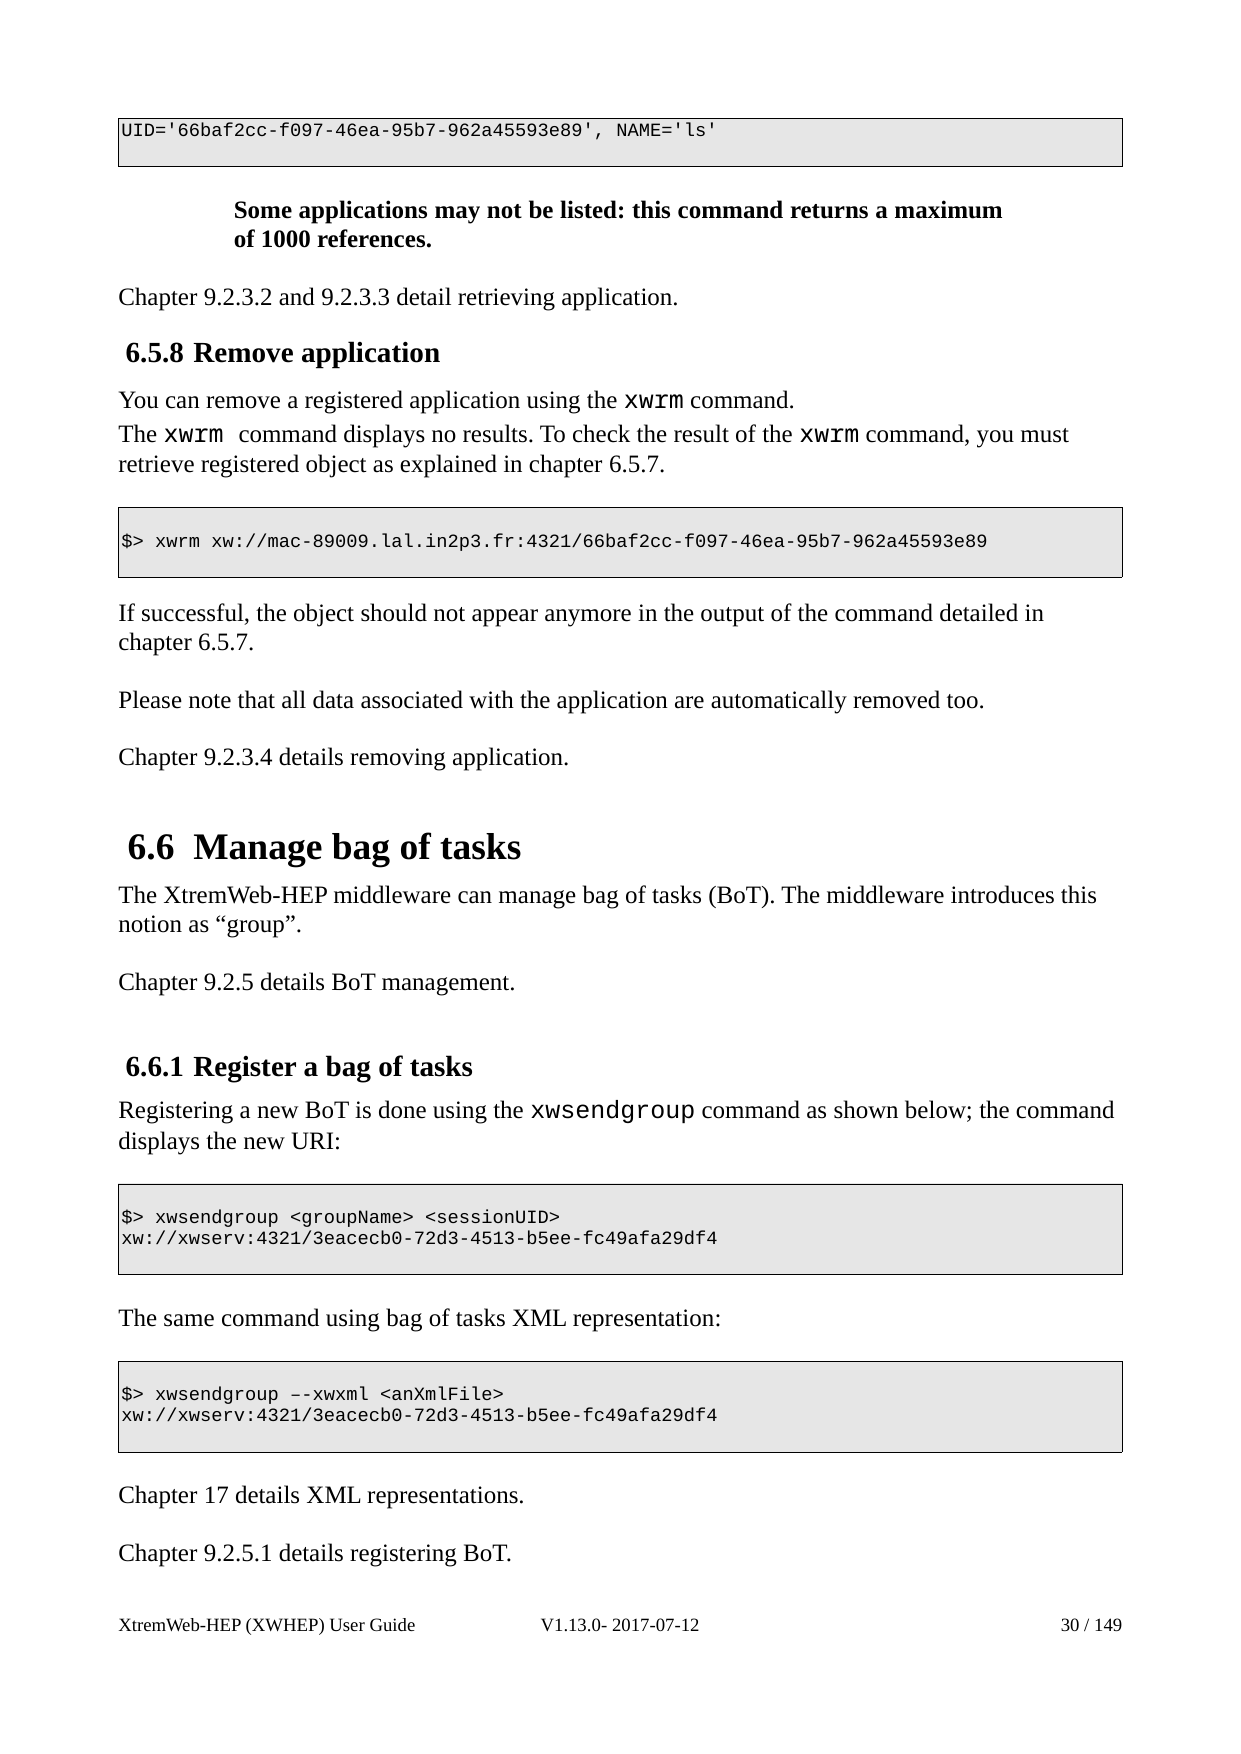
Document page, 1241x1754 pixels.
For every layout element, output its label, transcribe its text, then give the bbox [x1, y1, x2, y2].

text $> xwsendgroup –-xwxml <anXmlFile> [119, 1382, 1122, 1403]
text The XtremWeb-HEP middleware can manage bag of tasks (BoT). The middleware introduces this notion as “group”. [118, 880, 1122, 938]
text The xwrm command displays no results. To check the result of the xwrm command, you must retrieve registered object as explained in chapter 6.5.7. [118, 416, 1122, 478]
text Please note that all data associated with the application are automatically removed too. [118, 685, 1122, 713]
text Some applications may not be listed: this command returns a maximum of 1000 references. [233, 195, 1004, 253]
text $> xwsendgroup <groupName> <sessionUID> [119, 1205, 1122, 1226]
text The same command using bag of tasks XML representation: [118, 1303, 1122, 1332]
text If successful, the object should not appear anymore in the output of the command detailed in chapter 6.5.7. [118, 598, 1122, 656]
subtitle Remove application [118, 335, 1122, 369]
text Chapter 9.2.3.4 details removing application. [118, 742, 1122, 771]
text Chapter 9.2.3.2 and 9.2.3.3 detail retrieving application. [118, 282, 1122, 310]
text Chapter 17 details XML representations. [118, 1481, 1122, 1509]
text UID='66baf2cc-f097-46ea-95b7-962a45593e89', NAME='ls' [119, 119, 1122, 139]
text Chapter 9.2.5.1 details registering BoT. [118, 1538, 1122, 1567]
text Chapter 9.2.5 details BoT management. [118, 967, 1122, 995]
subtitle Register a bag of tasks [118, 1049, 1122, 1083]
subtitle Manage bag of tasks [118, 825, 1122, 868]
text $> xwrm xw://mac-89009.lal.in2p3.fr:4321/66baf2cc-f097-46ea-95b7-962a45593e89 [119, 528, 1122, 549]
text You can remove a registered application using the xwrm command. [118, 381, 1122, 416]
text xw://xwserv:4321/3eacecb0-72d3-4513-b5ee-fc49afa29df4 [119, 1403, 1122, 1424]
text Registering a new BoT is done using the xwsendgroup command as shown below; the command displays the new URI: [118, 1095, 1122, 1155]
text xw://xwserv:4321/3eacecb0-72d3-4513-b5ee-fc49afa29df4 [119, 1226, 1122, 1247]
